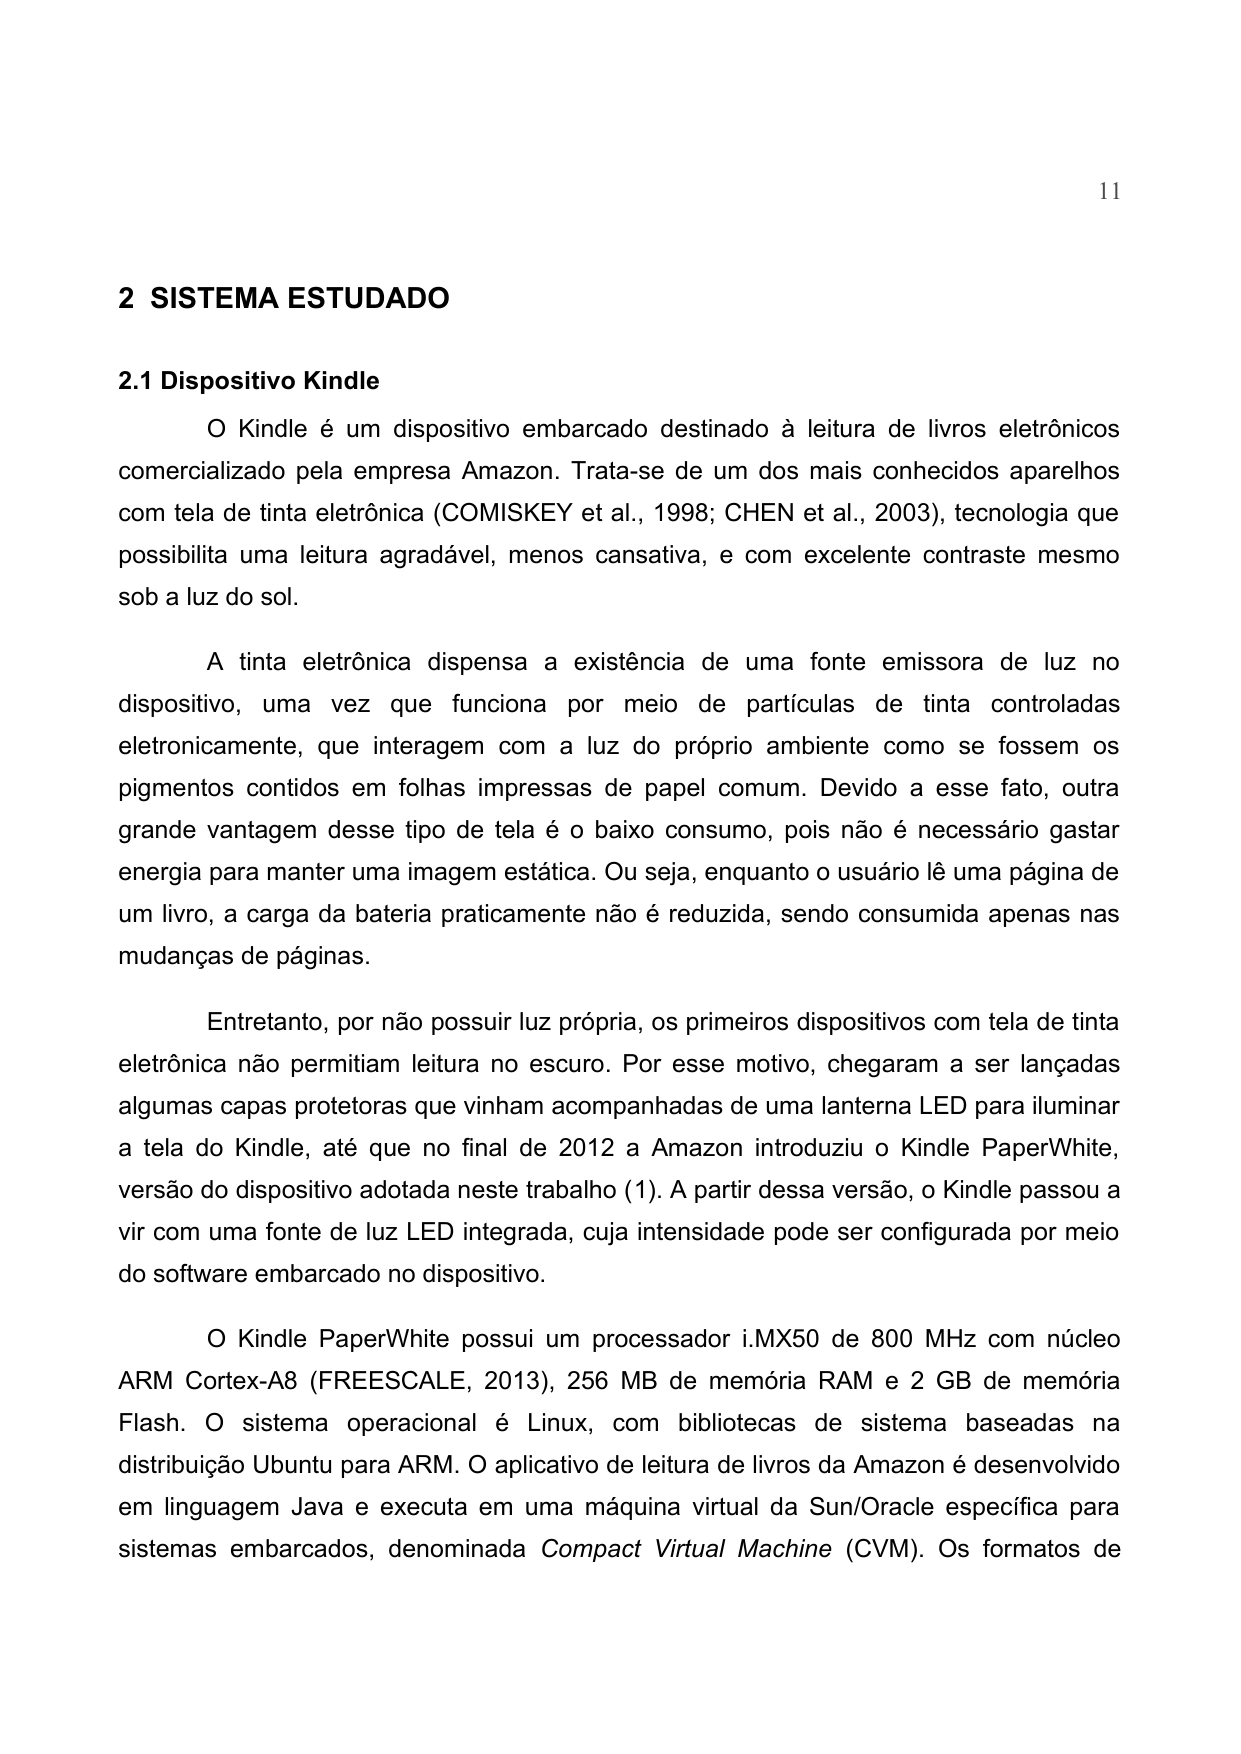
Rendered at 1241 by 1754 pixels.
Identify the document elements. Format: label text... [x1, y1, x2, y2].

text O Kindle é um dispositivo embarcado destinado à leitura de livros eletrônicos comercializado pela empresa Amazon. Trata-se de um dos mais conhecidos aparelhos com tela de tinta eletrônica (COMISKEY et al., 1998; CHEN et al., 2003), tecnologia que possibilita uma leitura agradável, menos cansativa, e com excelente contraste mesmo sob a luz do sol. [118, 415, 1122, 611]
text A tinta eletrônica dispensa a existência de uma fonte emissora de luz no dispositivo, uma vez que funciona por meio de partículas de tinta controladas eletronicamente, que interagem com a luz do próprio ambiente como se fossem os pigmentos contidos em folhas impressas de papel comum. Devido a esse fato, outra grande vantagem desse tipo de tela é o baixo consumo, pois não é necessário gastar energia para manter uma imagem estática. Ou seja, enquanto o usuário lê uma página de um livro, a carga da bateria praticamente não é reduzida, sendo consumida apenas nas mudanças de páginas. [118, 648, 1122, 970]
subtitle Dispositivo Kindle [118, 367, 1122, 394]
text Entretanto, por não possuir luz própria, os primeiros dispositivos com tela de tinta eletrônica não permitiam leitura no escuro. Por esse motivo, chegaram a ser lançadas algumas capas protetoras que vinham acompanhadas de uma lanterna LED para iluminar a tela do Kindle, até que no final de 2012 a Amazon introduziu o Kindle PaperWhite, versão do dispositivo adotada neste trabalho (Figura 1). A partir dessa versão, o Kindle passou a vir com uma fonte de luz LED integrada, cuja intensidade pode ser configurada por meio do software embarcado no dispositivo. [118, 1008, 1122, 1288]
text O Kindle PaperWhite possui um processador i.MX50 de 800 MHz com núcleo ARM Cortex-A8 (FREESCALE, 2013), 256 MB de memória RAM e 2 GB de memória Flash. O sistema operacional é Linux, com bibliotecas de sistema baseadas na distribuição Ubuntu para ARM. O aplicativo de leitura de livros da Amazon é desenvolvido em linguagem Java e executa em uma máquina virtual da Sun/Oracle específica para sistemas embarcados, denominada Compact Virtual Machine (CVM). Os formatos de [118, 1325, 1122, 1563]
subtitle SISTEMA ESTUDADO [118, 282, 1122, 314]
